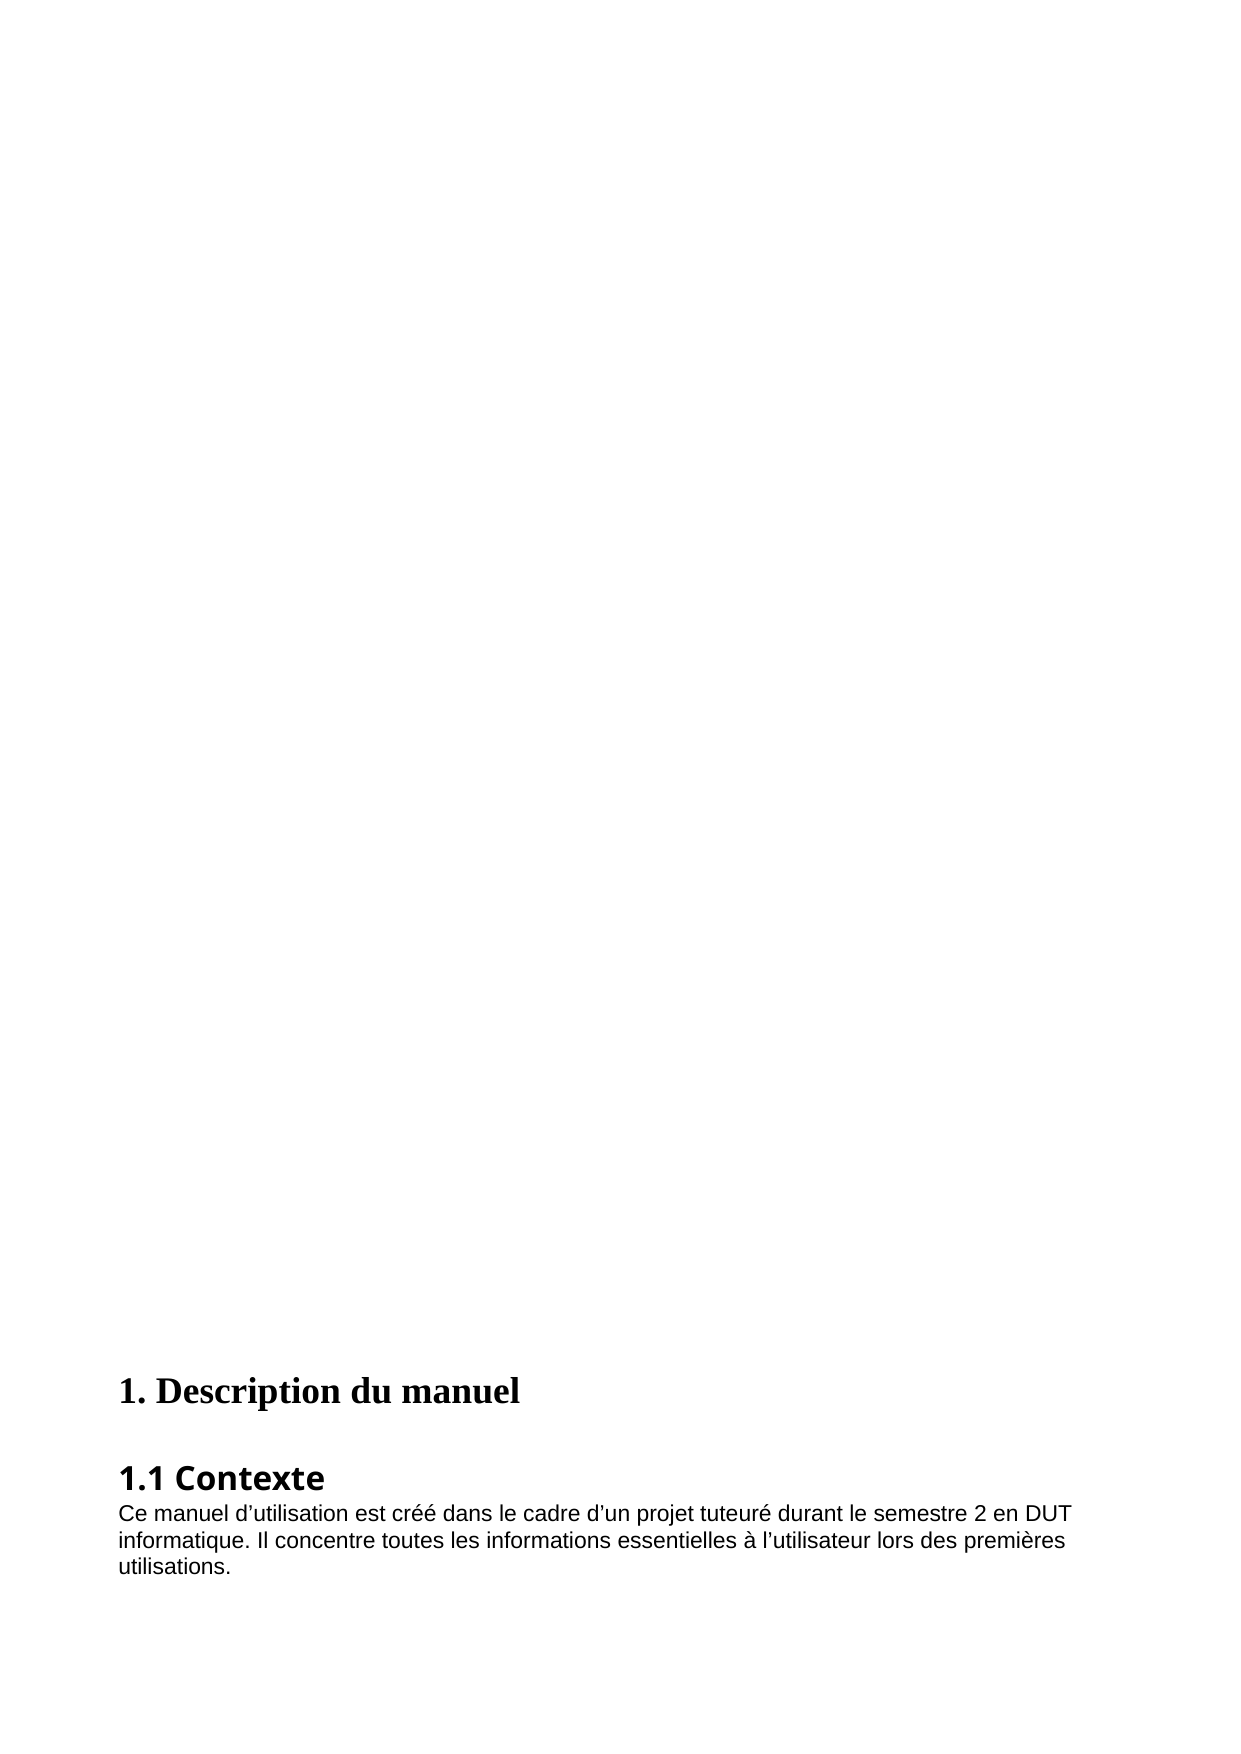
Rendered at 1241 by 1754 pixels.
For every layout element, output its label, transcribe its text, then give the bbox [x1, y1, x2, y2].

text 1.1 Contexte [118, 1455, 1122, 1500]
text Ce manuel d’utilisation est créé dans le cadre d’un projet tuteuré durant le semestre 2 en DUT informatique. Il concentre toutes les informations essentielles à l’utilisateur lors des premières utilisations. [118, 1500, 1122, 1606]
text 1. Description du manuel [118, 1369, 1122, 1412]
